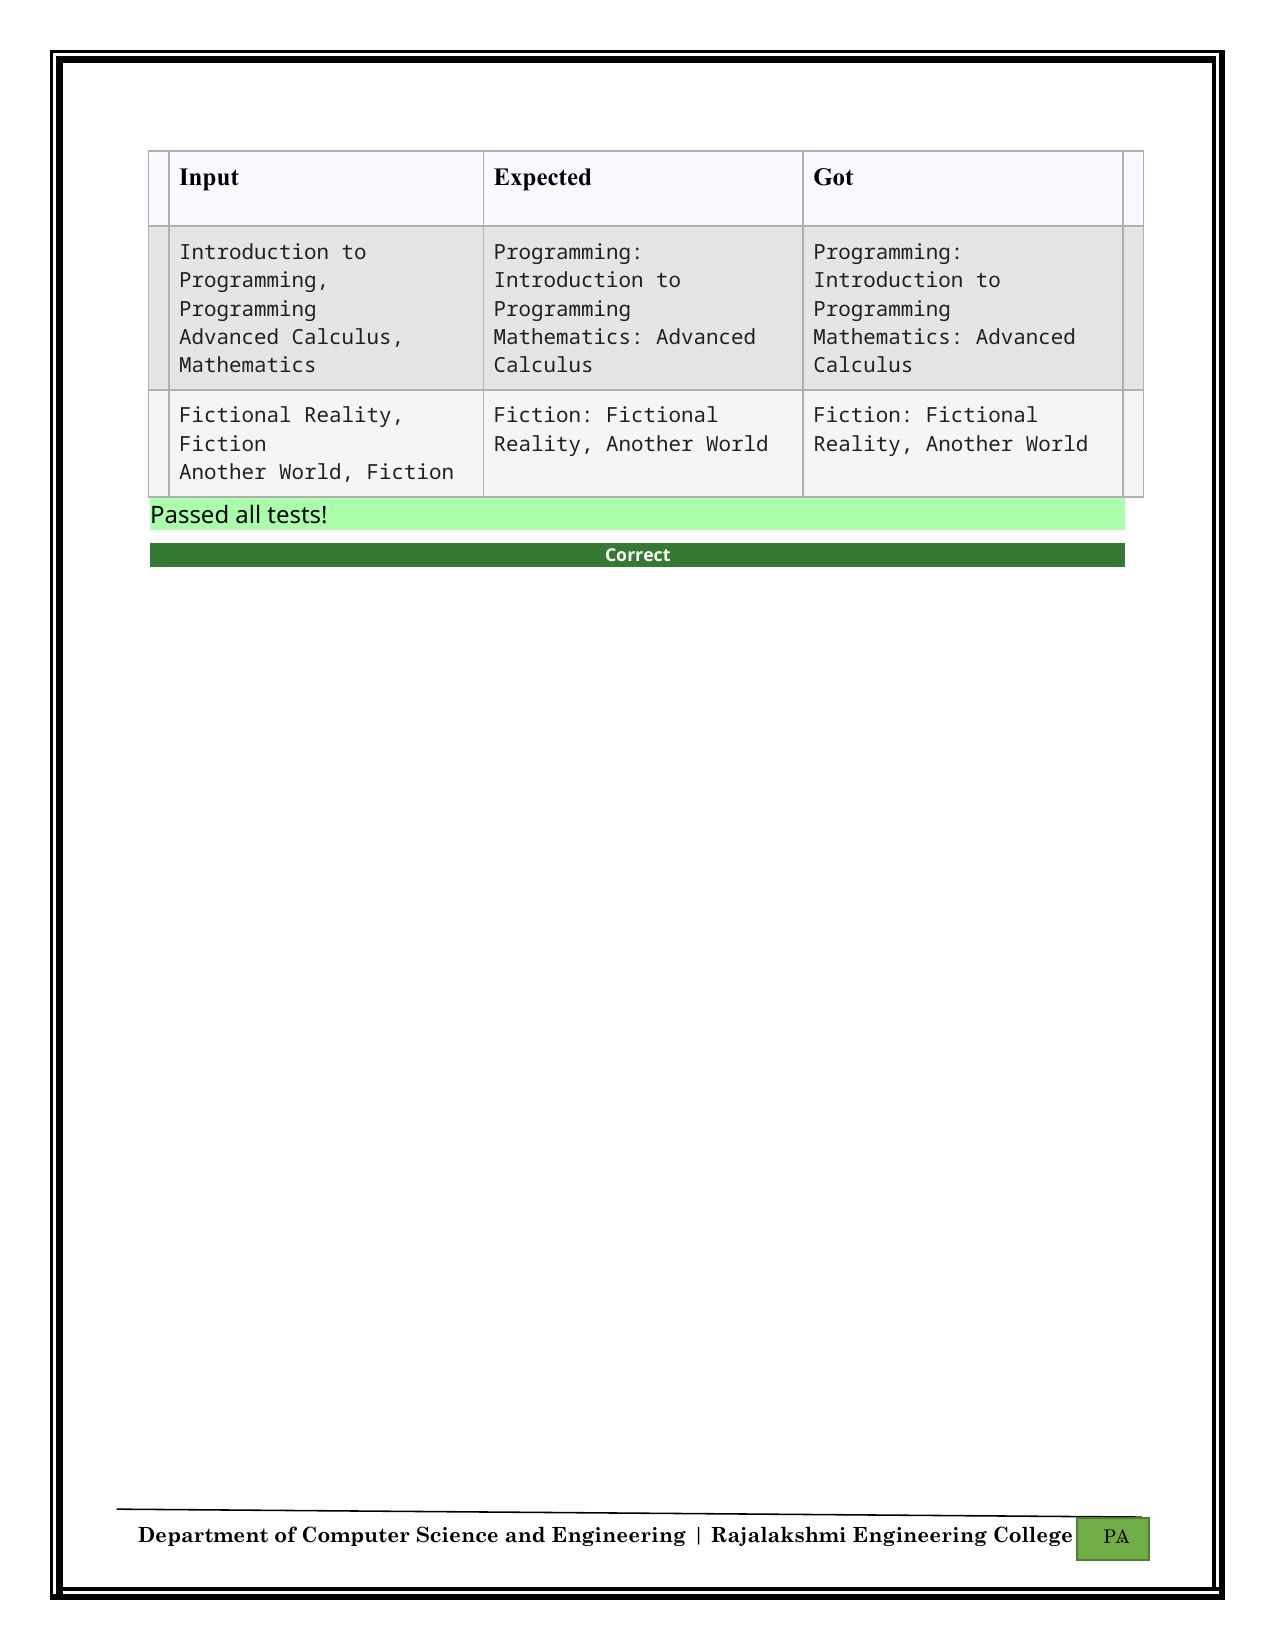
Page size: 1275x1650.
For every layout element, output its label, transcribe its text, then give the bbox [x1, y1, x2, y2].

table_cell Programming: Introduction to Programming Mathematics: Advanced Calculus [484, 227, 802, 389]
table_cell [149, 391, 168, 496]
table_cell Fiction: Fictional Reality, Another World [484, 391, 802, 496]
table_cell Fictional Reality, Fiction Another World, Fiction [170, 391, 483, 496]
table_cell Fiction: Fictional Reality, Another World [804, 391, 1122, 496]
text Passed all tests! [150, 498, 1125, 530]
text Correct [150, 543, 1125, 567]
table_cell [149, 227, 168, 389]
table_header [149, 152, 168, 225]
table_cell Programming: Introduction to Programming Mathematics: Advanced Calculus [804, 227, 1122, 389]
table_header Got [804, 152, 1122, 225]
table_cell [1124, 391, 1143, 496]
table_cell Introduction to Programming, Programming Advanced Calculus, Mathematics [170, 227, 483, 389]
table_header [1124, 152, 1143, 225]
table_header Input [170, 152, 483, 225]
table_header Expected [484, 152, 802, 225]
table_cell [1124, 227, 1143, 389]
